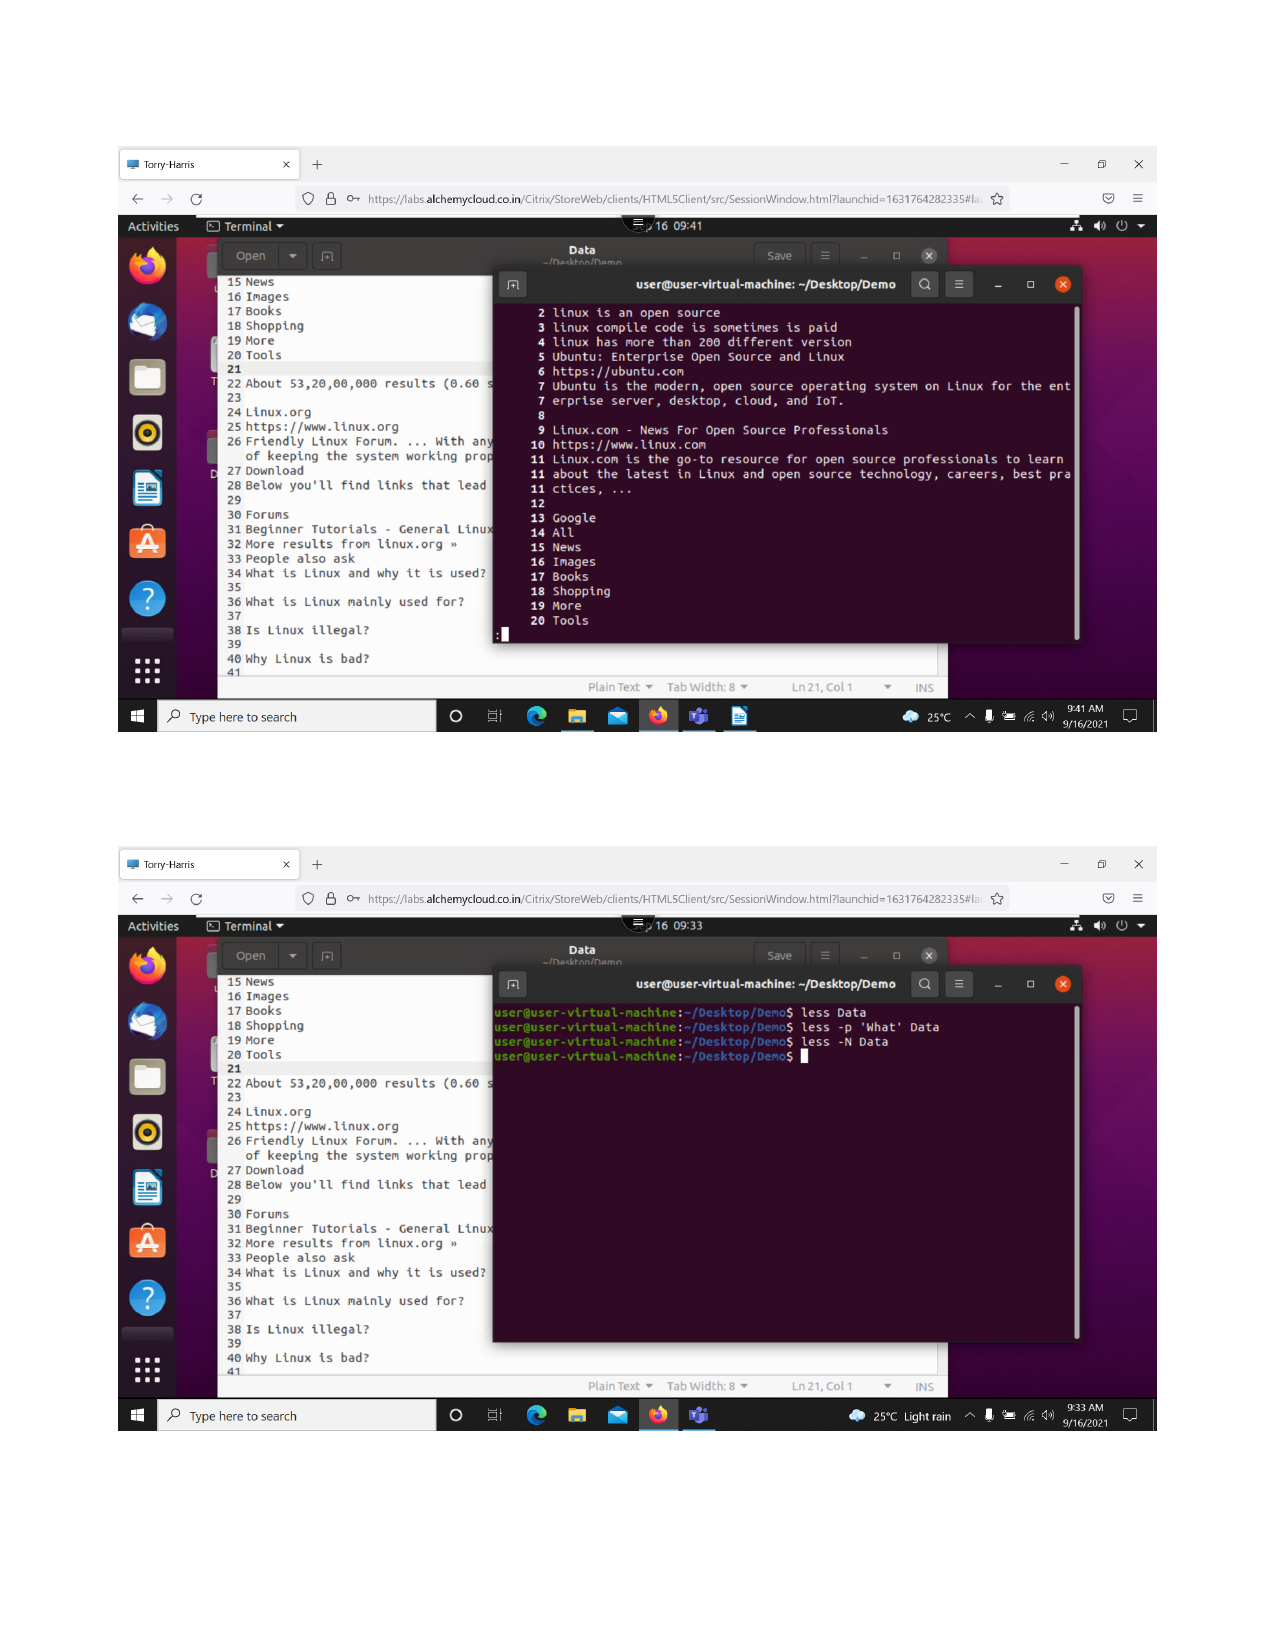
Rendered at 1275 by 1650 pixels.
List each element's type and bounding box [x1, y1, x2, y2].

picture [118, 846, 1157, 1431]
picture [118, 146, 1157, 732]
